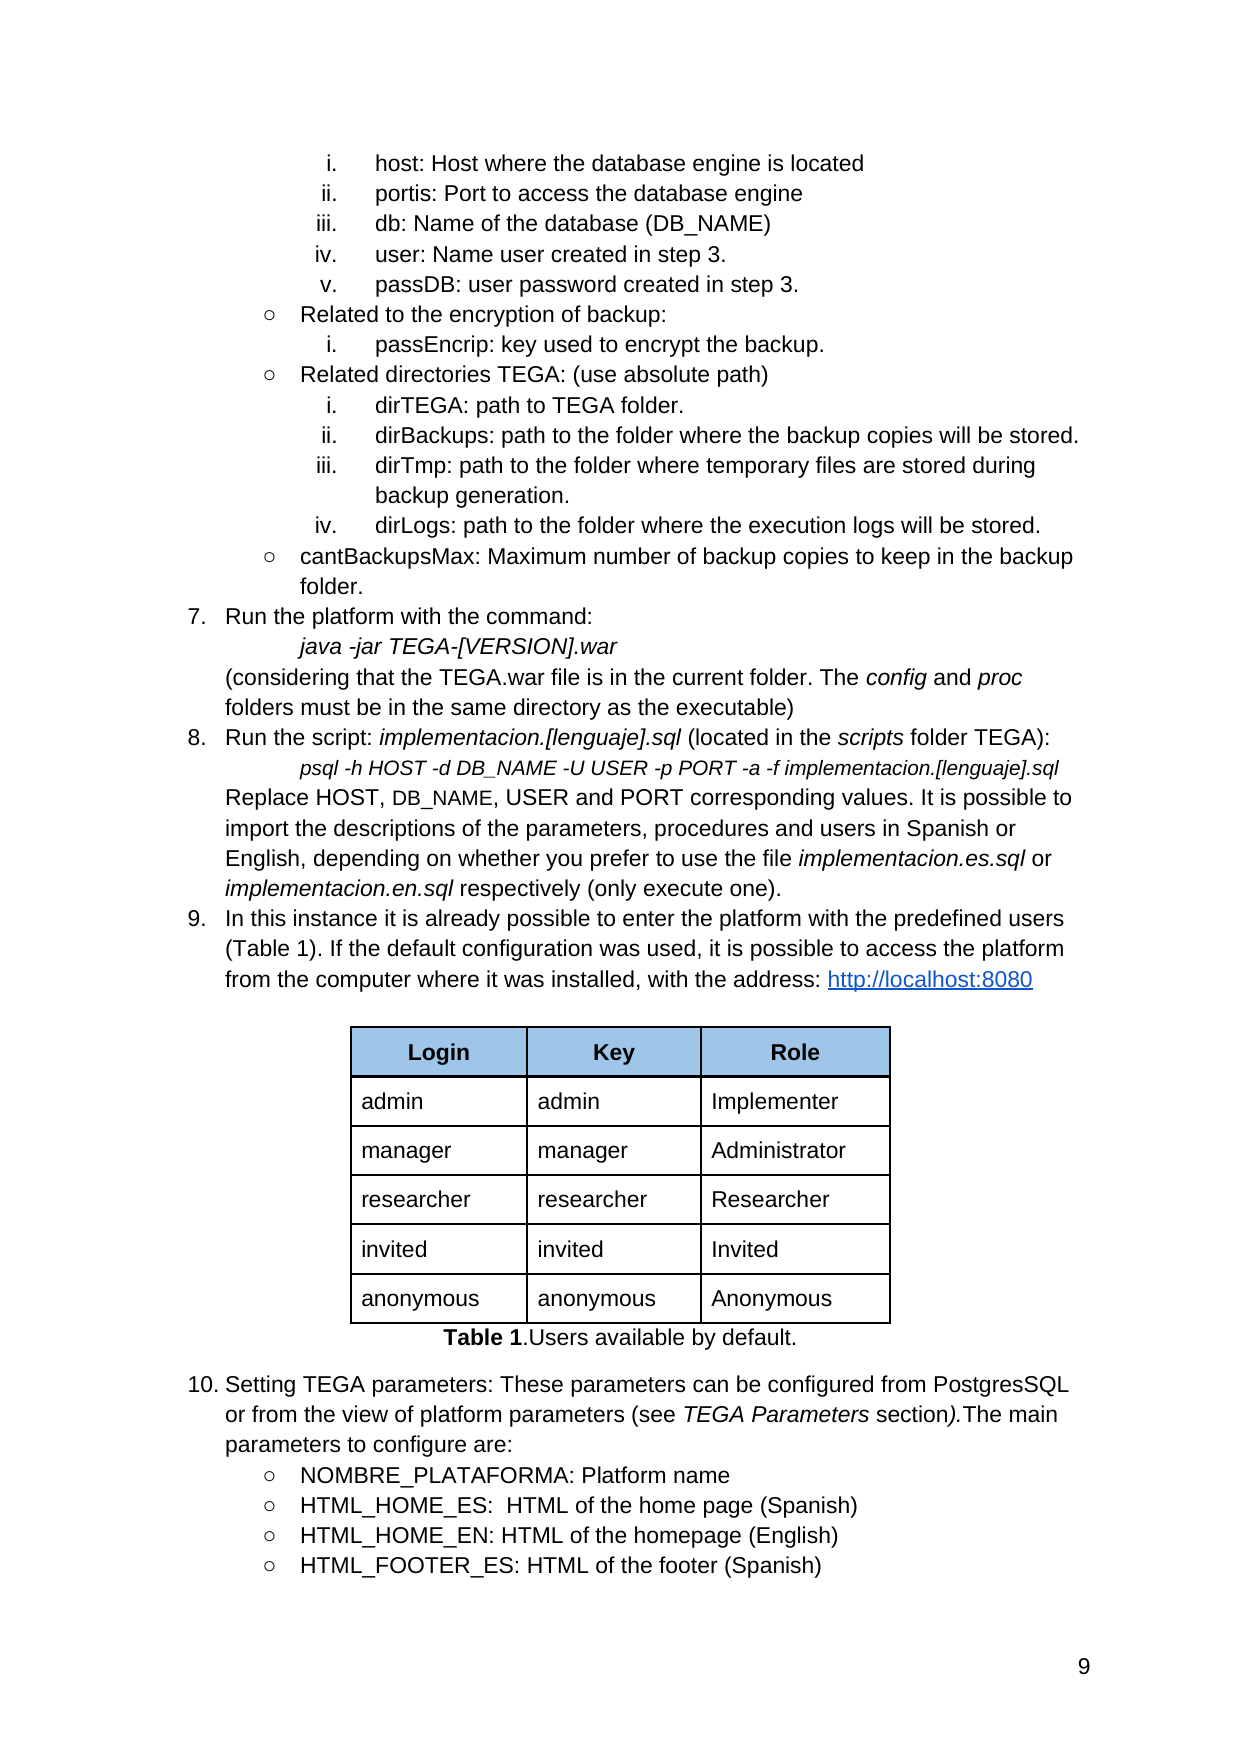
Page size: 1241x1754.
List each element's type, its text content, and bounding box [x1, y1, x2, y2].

list dirLogs: path to the folder where the execution logs will be stored. [337, 512, 1090, 539]
list HTML_FOOTER_ES: HTML of the footer (Spanish) [262, 1552, 1090, 1578]
list Run the script: implementacion.[lenguaje].sql (located in the scripts folder TEGA): psql -h HOST -d DB_NAME -U USER -p PORT -a -f implementacion.[lenguaje].sql Replace HOST, DB_NAME, USER and PORT corresponding values. It is possible to import the descriptions of the parameters, procedures and users in Spanish or English, depending on whether you prefer to use the file implementacion.es.sql or implementacion.en.sql respectively (only execute one). [187, 724, 1090, 901]
list Run the platform with the command: java -jar TEGA-[VERSION].war (considering that the TEGA.war file is in the current folder. The config and proc folders must be in the same directory as the executable) [187, 603, 1090, 720]
table_header Role [702, 1028, 889, 1075]
table_cell admin [352, 1078, 526, 1124]
list Setting TEGA parameters: These parameters can be configured from PostgresSQL or from the view of platform parameters (see TEGA Parameters section).The main parameters to configure are: [187, 1371, 1090, 1458]
list dirBackups: path to the folder where the backup copies will be stored. [337, 422, 1090, 448]
table_cell researcher [528, 1176, 700, 1223]
list portis: Port to access the database engine [337, 180, 1090, 207]
table_cell invited [528, 1225, 700, 1272]
list passEncrip: key used to encrypt the backup. [337, 331, 1090, 358]
table_cell admin [528, 1078, 700, 1124]
list HTML_HOME_ES: HTML of the home page (Spanish) [262, 1492, 1090, 1518]
list HTML_HOME_EN: HTML of the homepage (English) [262, 1522, 1090, 1548]
list dirTEGA: path to TEGA folder. [337, 392, 1090, 418]
list host: Host where the database engine is located [337, 150, 1090, 176]
table_cell Implementer [702, 1078, 889, 1124]
list Related directories TEGA: (use absolute path) [262, 361, 1090, 388]
list dirTmp: path to the folder where temporary files are stored during backup generation. [337, 452, 1090, 509]
table_cell invited [352, 1225, 526, 1272]
table_cell Researcher [702, 1176, 889, 1223]
table_cell Administrator [702, 1127, 889, 1174]
table_cell Anonymous [702, 1275, 889, 1322]
table_cell manager [352, 1127, 526, 1174]
table_cell anonymous [528, 1275, 700, 1322]
list NOMBRE_PLATAFORMA: Platform name [262, 1462, 1090, 1488]
table_cell researcher [352, 1176, 526, 1223]
list Related to the encryption of backup: [262, 301, 1090, 327]
table_cell manager [528, 1127, 700, 1174]
list In this instance it is already possible to enter the platform with the predefined users (Table 1). If the default configuration was used, it is possible to access the platform from the computer where it was installed, with the address: http://localhost:8080 [187, 905, 1090, 992]
table_cell anonymous [352, 1275, 526, 1322]
list cantBackupsMax: Maximum number of backup copies to keep in the backup folder. [262, 543, 1090, 599]
list db: Name of the database (DB_NAME) [337, 210, 1090, 237]
table_header Key [528, 1028, 700, 1075]
list passDB: user password created in step 3. [337, 271, 1090, 297]
table_cell Invited [702, 1225, 889, 1272]
text Table 1.Users available by default. [150, 1324, 1090, 1350]
list user: Name user created in step 3. [337, 241, 1090, 267]
table_header Login [352, 1028, 526, 1075]
